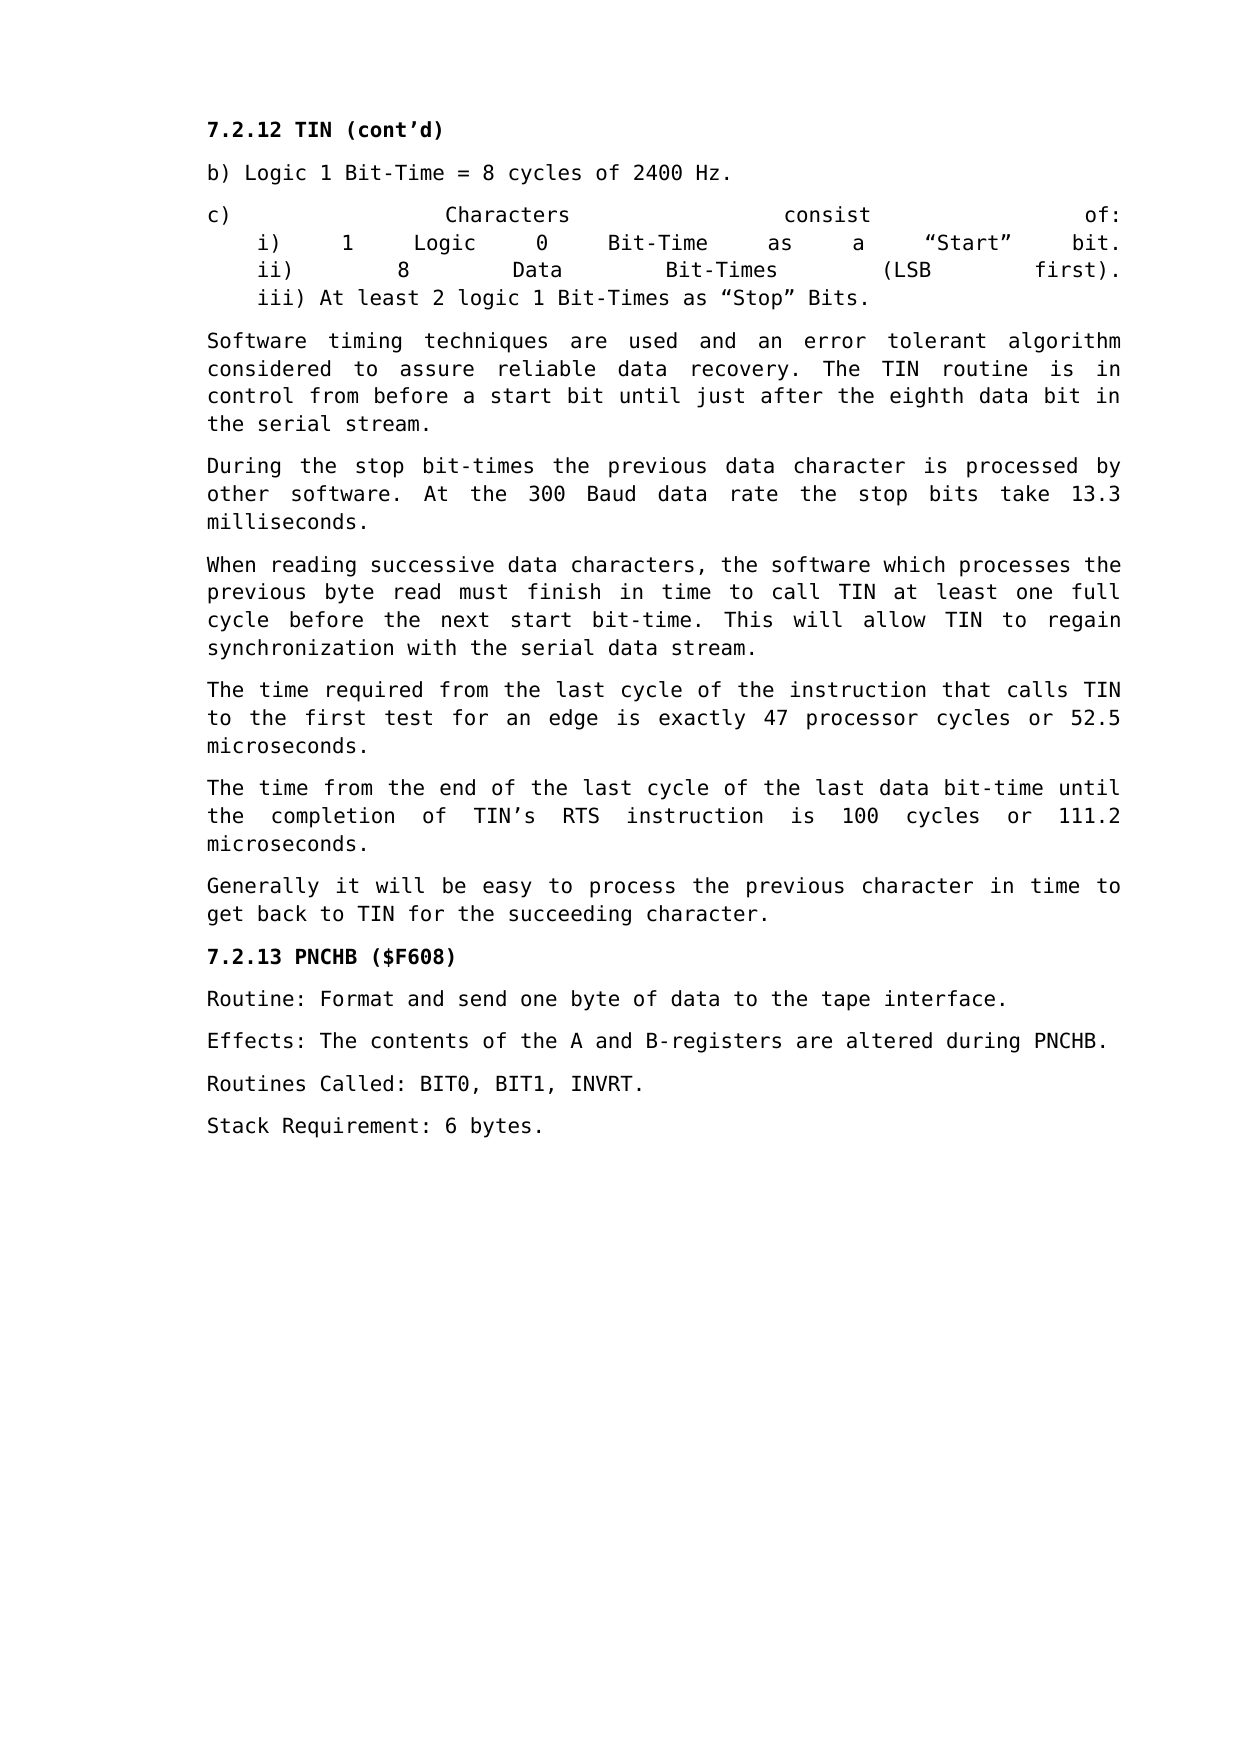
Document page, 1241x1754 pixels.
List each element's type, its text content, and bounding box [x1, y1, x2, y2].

text When reading successive data characters, the software which processes the previous byte read must finish in time to call TIN at least one full cycle before the next start bit-time. This will allow TIN to regain synchronization with the serial data stream. [207, 553, 1122, 660]
text Routine: Format and send one byte of data to the tape interface. [207, 987, 1122, 1011]
text Stack Requirement: 6 bytes. [207, 1114, 1122, 1138]
text Generally it will be easy to process the previous character in time to get back to TIN for the succeeding character. [207, 874, 1122, 927]
text 7.2.13 PNCHB ($F608) [207, 945, 1122, 969]
text The time from the end of the last cycle of the last data bit-time until the completion of TIN’s RTS instruction is 100 cycles or 111.2 microseconds. [207, 776, 1122, 856]
text During the stop bit-times the previous data character is processed by other software. At the 300 Baud data rate the stop bits take 13.3 milliseconds. [207, 454, 1122, 534]
text 7.2.12 TIN (cont’d) [207, 118, 1122, 142]
text Routines Called: BIT0, BIT1, INVRT. [207, 1072, 1122, 1096]
text Effects: The contents of the A and B-registers are altered during PNCHB. [207, 1029, 1122, 1054]
text The time required from the last cycle of the instruction that calls TIN to the first test for an edge is exactly 47 processor cycles or 52.5 microseconds. [207, 678, 1122, 758]
text c) Characters consist of: i) 1 Logic 0 Bit-Time as a “Start” bit. ii) 8 Data Bit-Times (LSB first). iii) At least 2 logic 1 Bit-Times as “Stop” Bits. [207, 203, 1122, 311]
text Software timing techniques are used and an error tolerant algorithm considered to assure reliable data recovery. The TIN routine is in control from before a start bit until just after the eighth data bit in the serial stream. [207, 329, 1122, 436]
text b) Logic 1 Bit-Time = 8 cycles of 2400 Hz. [207, 161, 1122, 185]
